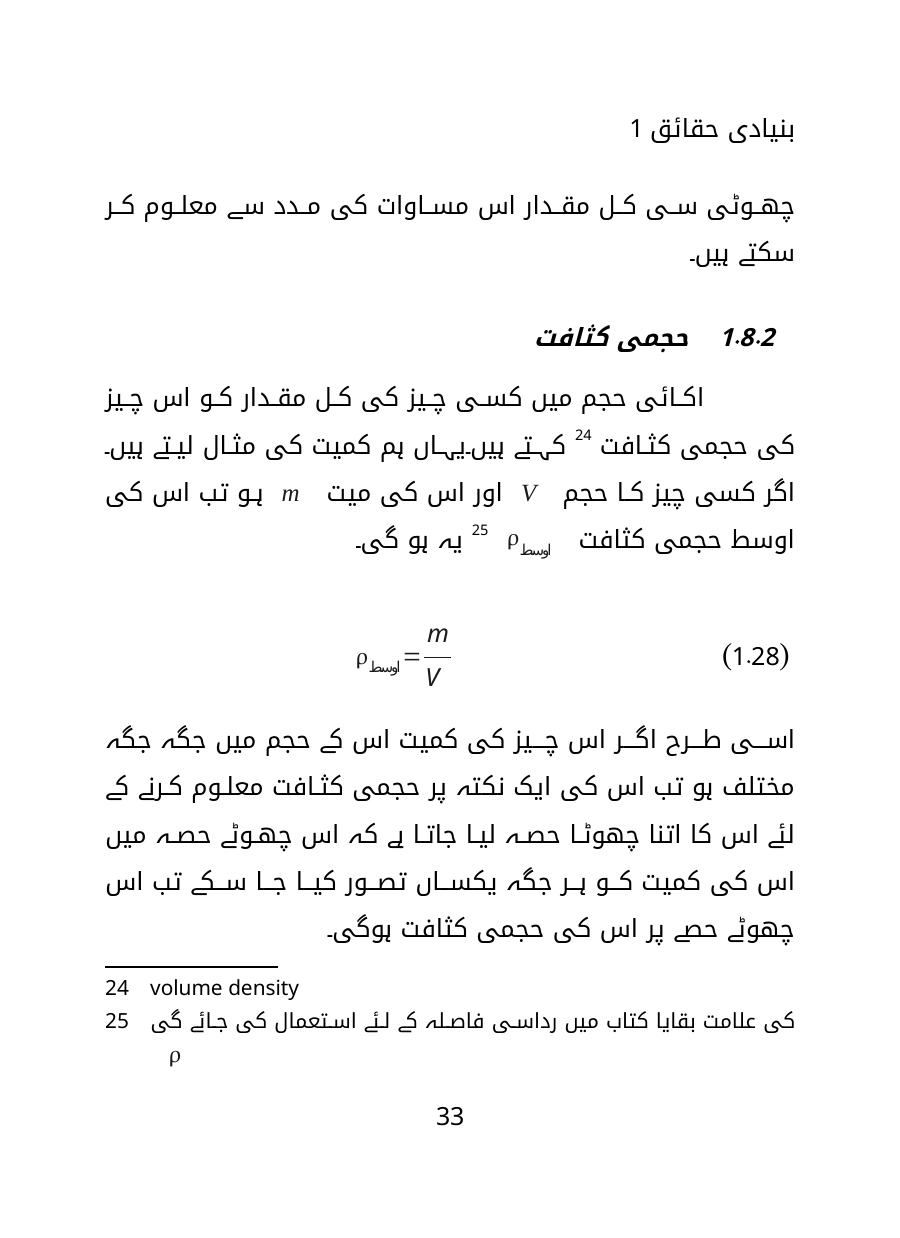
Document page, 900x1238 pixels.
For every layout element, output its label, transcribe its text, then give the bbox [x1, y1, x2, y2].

subtitle حجمی کثافت [105, 315, 718, 362]
table_header [105, 611, 692, 716]
text یعنی اگر ہمیں کسی نکتہ پر ایک متغیرہ کی سطحی کثافت معلوم ہو تب اس نکتہ پر چھوٹے سے رقبہ پر ہم اس متغیرہ کی چھوٹی سی کل مقدار اس مساوات کی مدد سے معلوم کر سکتے ہیں۔ [105, 182, 795, 277]
text volume density [105, 973, 795, 1001]
table_header (1.28) [693, 611, 795, 716]
text اسی طرح اگر اس چیز کی کمیت اس کے حجم میں جگہ جگہ مختلف ہو تب اس کی ایک نکتہ پر حجمی کثافت معلوم کرنے کے لئے اس کا اتنا چھوٹا حصہ لیا جاتا ہے کہ اس چھوٹے حصہ میں اس کی کمیت کو ہر جگہ یکساں تصور کیا جا سکے تب اس چھوٹے حصے پر اس کی حجمی کثافت ہوگی۔ [105, 716, 795, 953]
text اکائی حجم میں کسی چیز کی کل مقدار کو اس چیز کی حجمی کثافت کہتے ہیں۔یہاں ہم کمیت کی مثال لیتے ہیں۔ اگر کسی چیز کا حجم اور اس کی میت ہو تب اس کی اوسط حجمی کثافت یہ ہو گی۔ [105, 374, 795, 564]
text کی علامت بقایا کتاب میں رداسی فاصلہ کے لئے استعمال کی جائے گی [105, 1001, 795, 1068]
